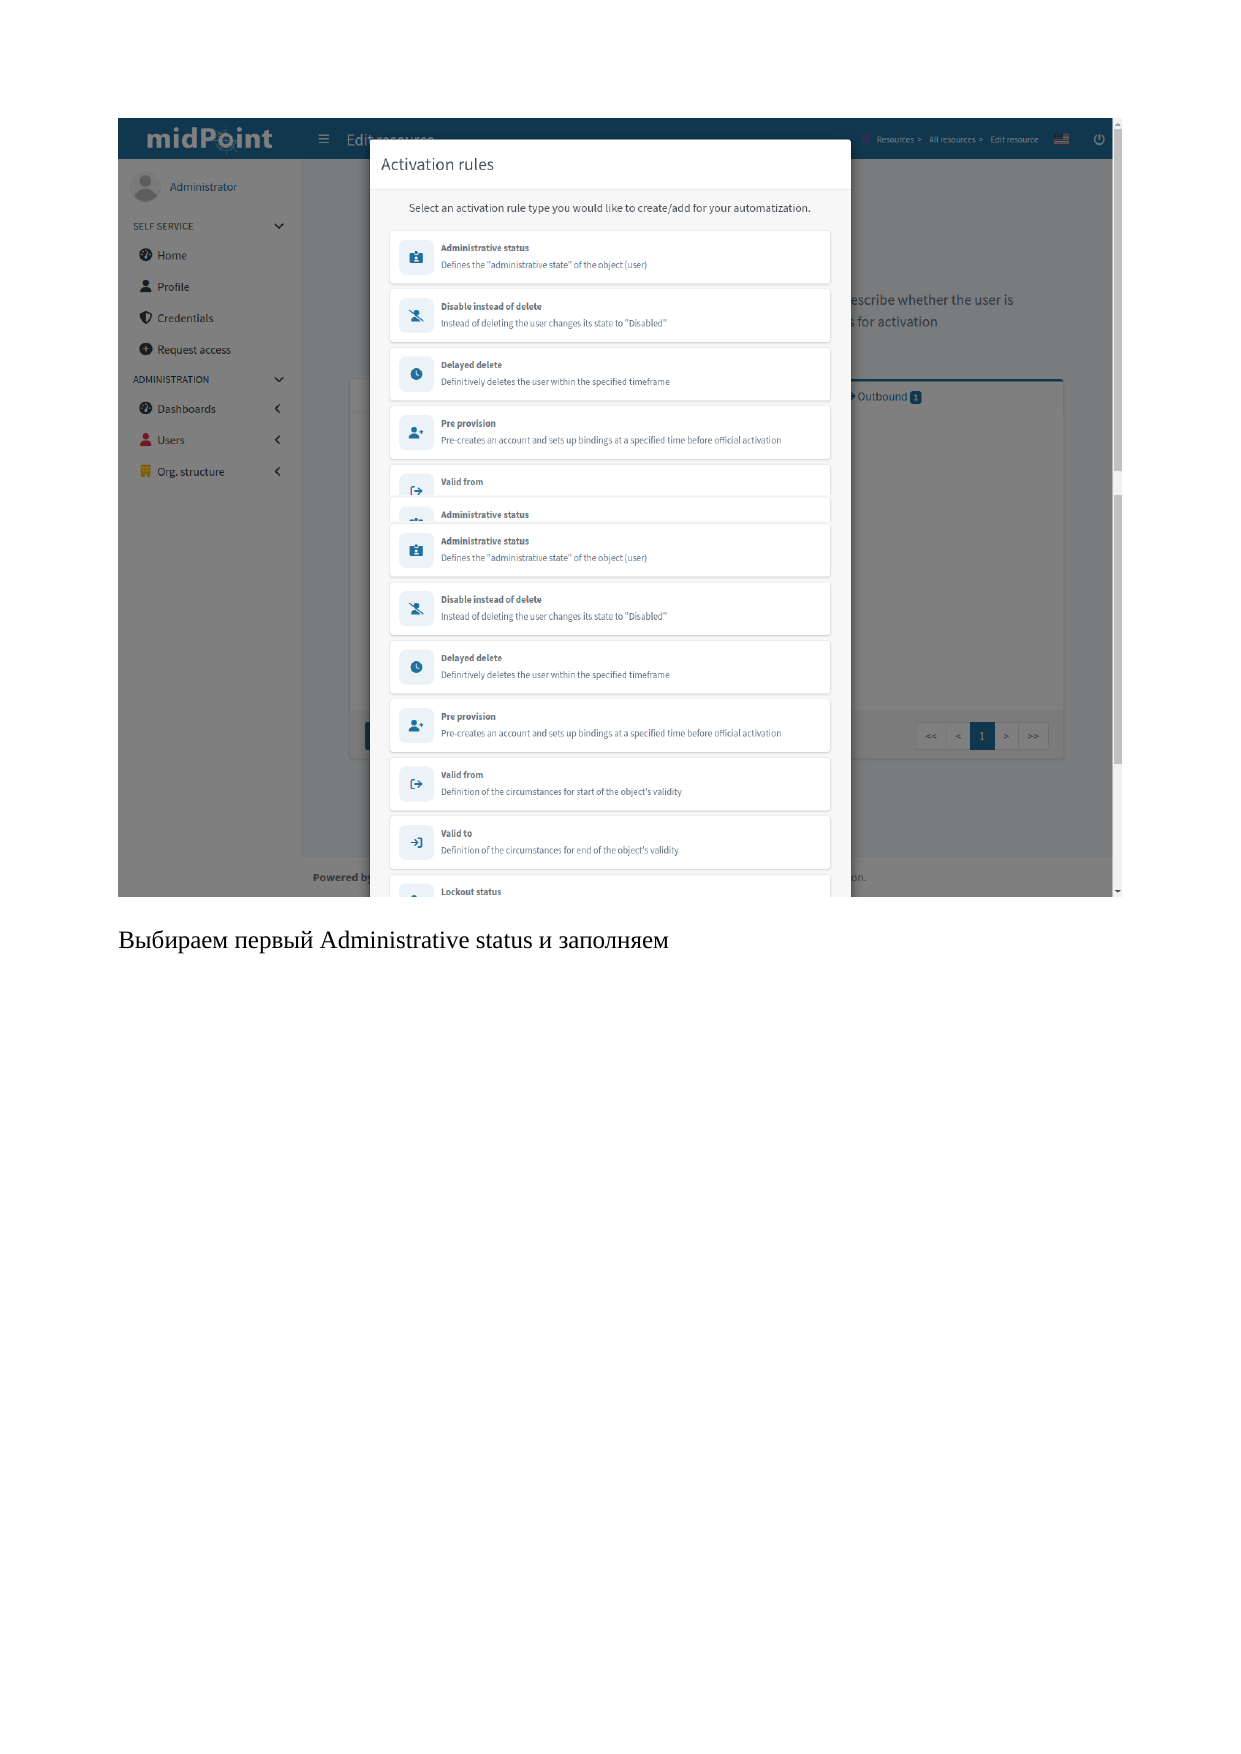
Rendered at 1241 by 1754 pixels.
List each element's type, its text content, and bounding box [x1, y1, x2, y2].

text Выбираем первый Administrative status и заполняем [118, 925, 1122, 954]
picture [118, 118, 1123, 897]
